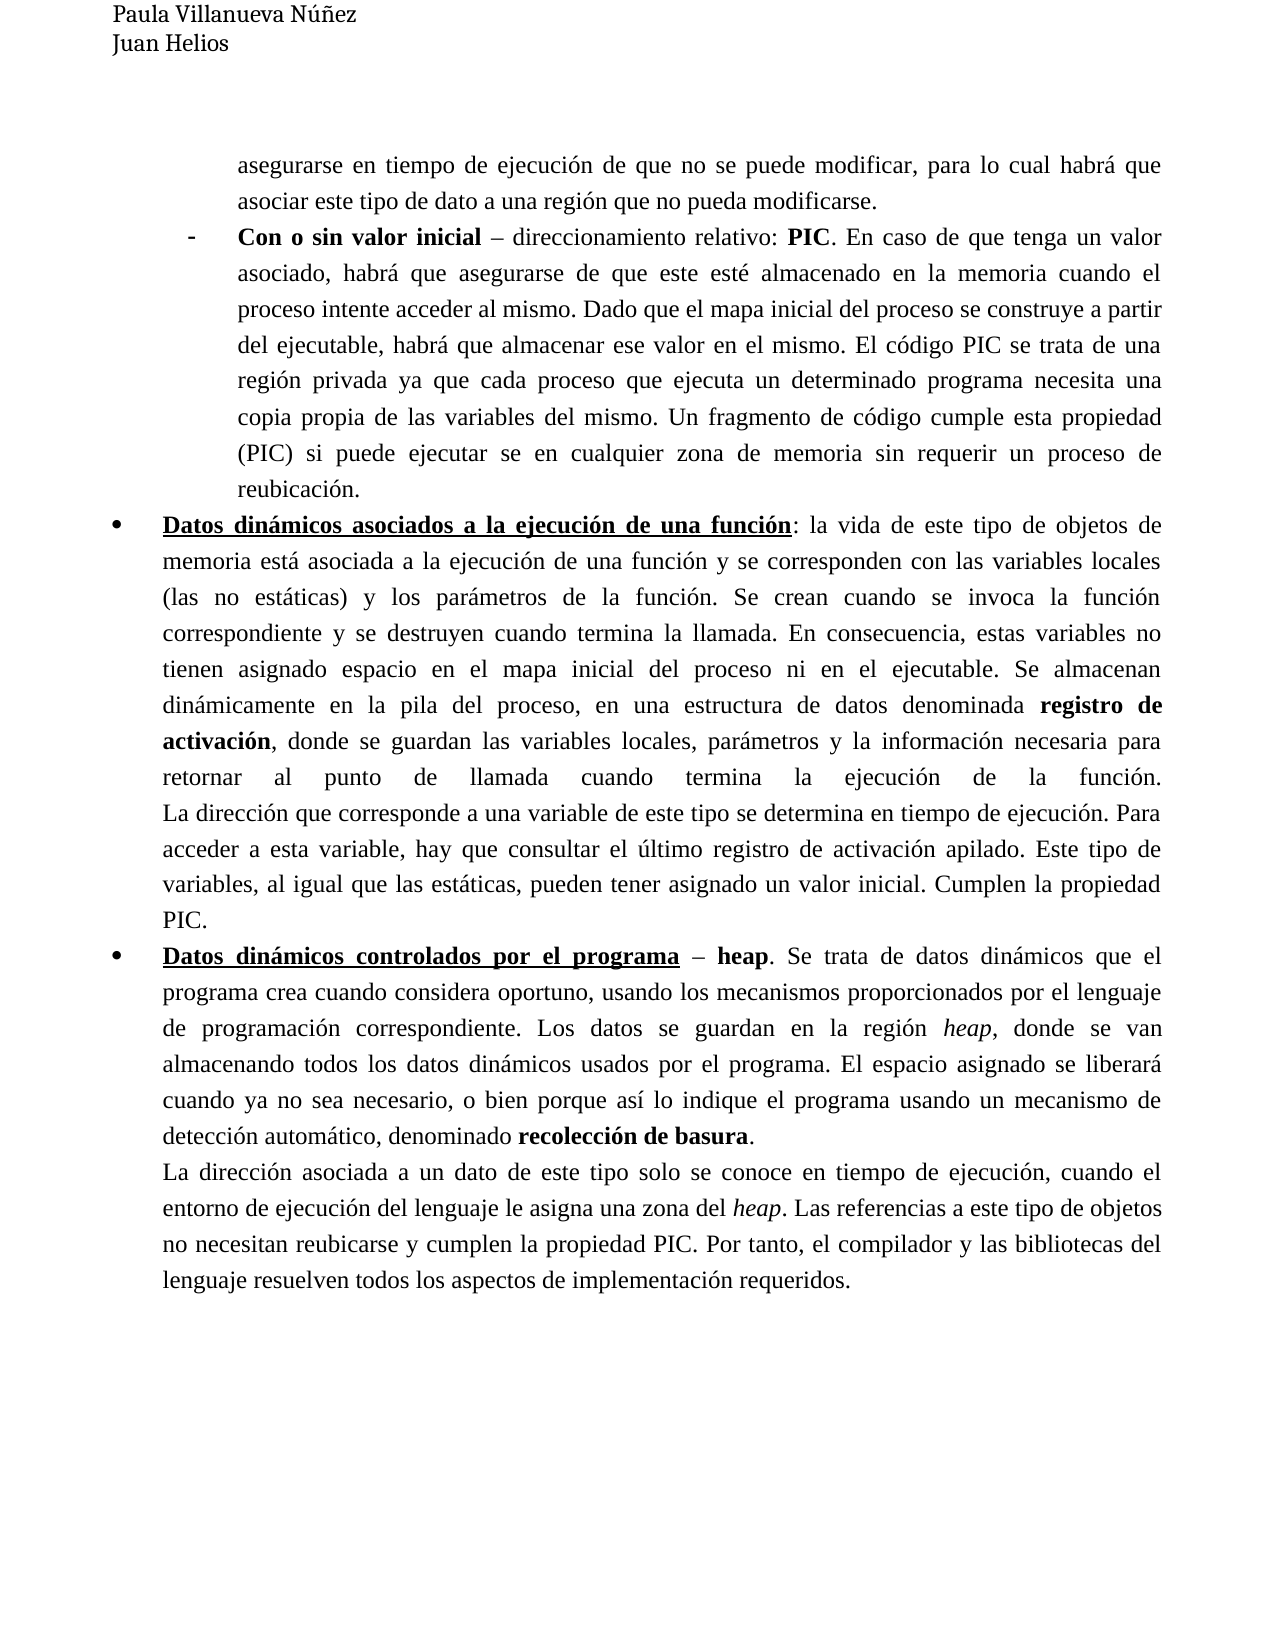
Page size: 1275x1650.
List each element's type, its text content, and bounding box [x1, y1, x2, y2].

list Datos dinámicos asociados a la ejecución de una función: la vida de este tipo de objetos de memoria está asociada a la ejecución de una función y se corresponden con las variables locales (las no estáticas) y los parámetros de la función. Se crean cuando se invoca la función correspondiente y se destruyen cuando termina la llamada. En consecuencia, estas variables no tienen asignado espacio en el mapa inicial del proceso ni en el ejecutable. Se almacenan dinámicamente en la pila del proceso, en una estructura de datos denominada registro de activación, donde se guardan las variables locales, parámetros y la información necesaria para retornar al punto de llamada cuando termina la ejecución de la función. La dirección que corresponde a una variable de este tipo se determina en tiempo de ejecución. Para acceder a esta variable, hay que consultar el último registro de activación apilado. Este tipo de variables, al igual que las estáticas, pueden tener asignado un valor inicial. Cumplen la propiedad PIC. [112, 510, 1162, 934]
text La dirección asociada a un dato de este tipo solo se conoce en tiempo de ejecución, cuando el entorno de ejecución del lenguaje le asigna una zona del heap. Las referencias a este tipo de objetos no necesitan reubicarse y cumplen la propiedad PIC. Por tanto, el compilador y las bibliotecas del lenguaje resuelven todos los aspectos de implementación requeridos. [162, 1157, 1162, 1294]
list asegurarse en tiempo de ejecución de que no se puede modificar, para lo cual habrá que asociar este tipo de dato a una región que no pueda modificarse. [187, 150, 1162, 215]
list Datos dinámicos controlados por el programa – heap. Se trata de datos dinámicos que el programa crea cuando considera oportuno, usando los mecanismos proporcionados por el lenguaje de programación correspondiente. Los datos se guardan en la región heap, donde se van almacenando todos los datos dinámicos usados por el programa. El espacio asignado se liberará cuando ya no sea necesario, o bien porque así lo indique el programa usando un mecanismo de detección automático, denominado recolección de basura. [112, 941, 1162, 1150]
list Con o sin valor inicial – direccionamiento relativo: PIC. En caso de que tenga un valor asociado, habrá que asegurarse de que este esté almacenado en la memoria cuando el proceso intente acceder al mismo. Dado que el mapa inicial del proceso se construye a partir del ejecutable, habrá que almacenar ese valor en el mismo. El código PIC se trata de una región privada ya que cada proceso que ejecuta un determinado programa necesita una copia propia de las variables del mismo. Un fragmento de código cumple esta propiedad (PIC) si puede ejecutar se en cualquier zona de memoria sin requerir un proceso de reubicación. [187, 222, 1162, 503]
